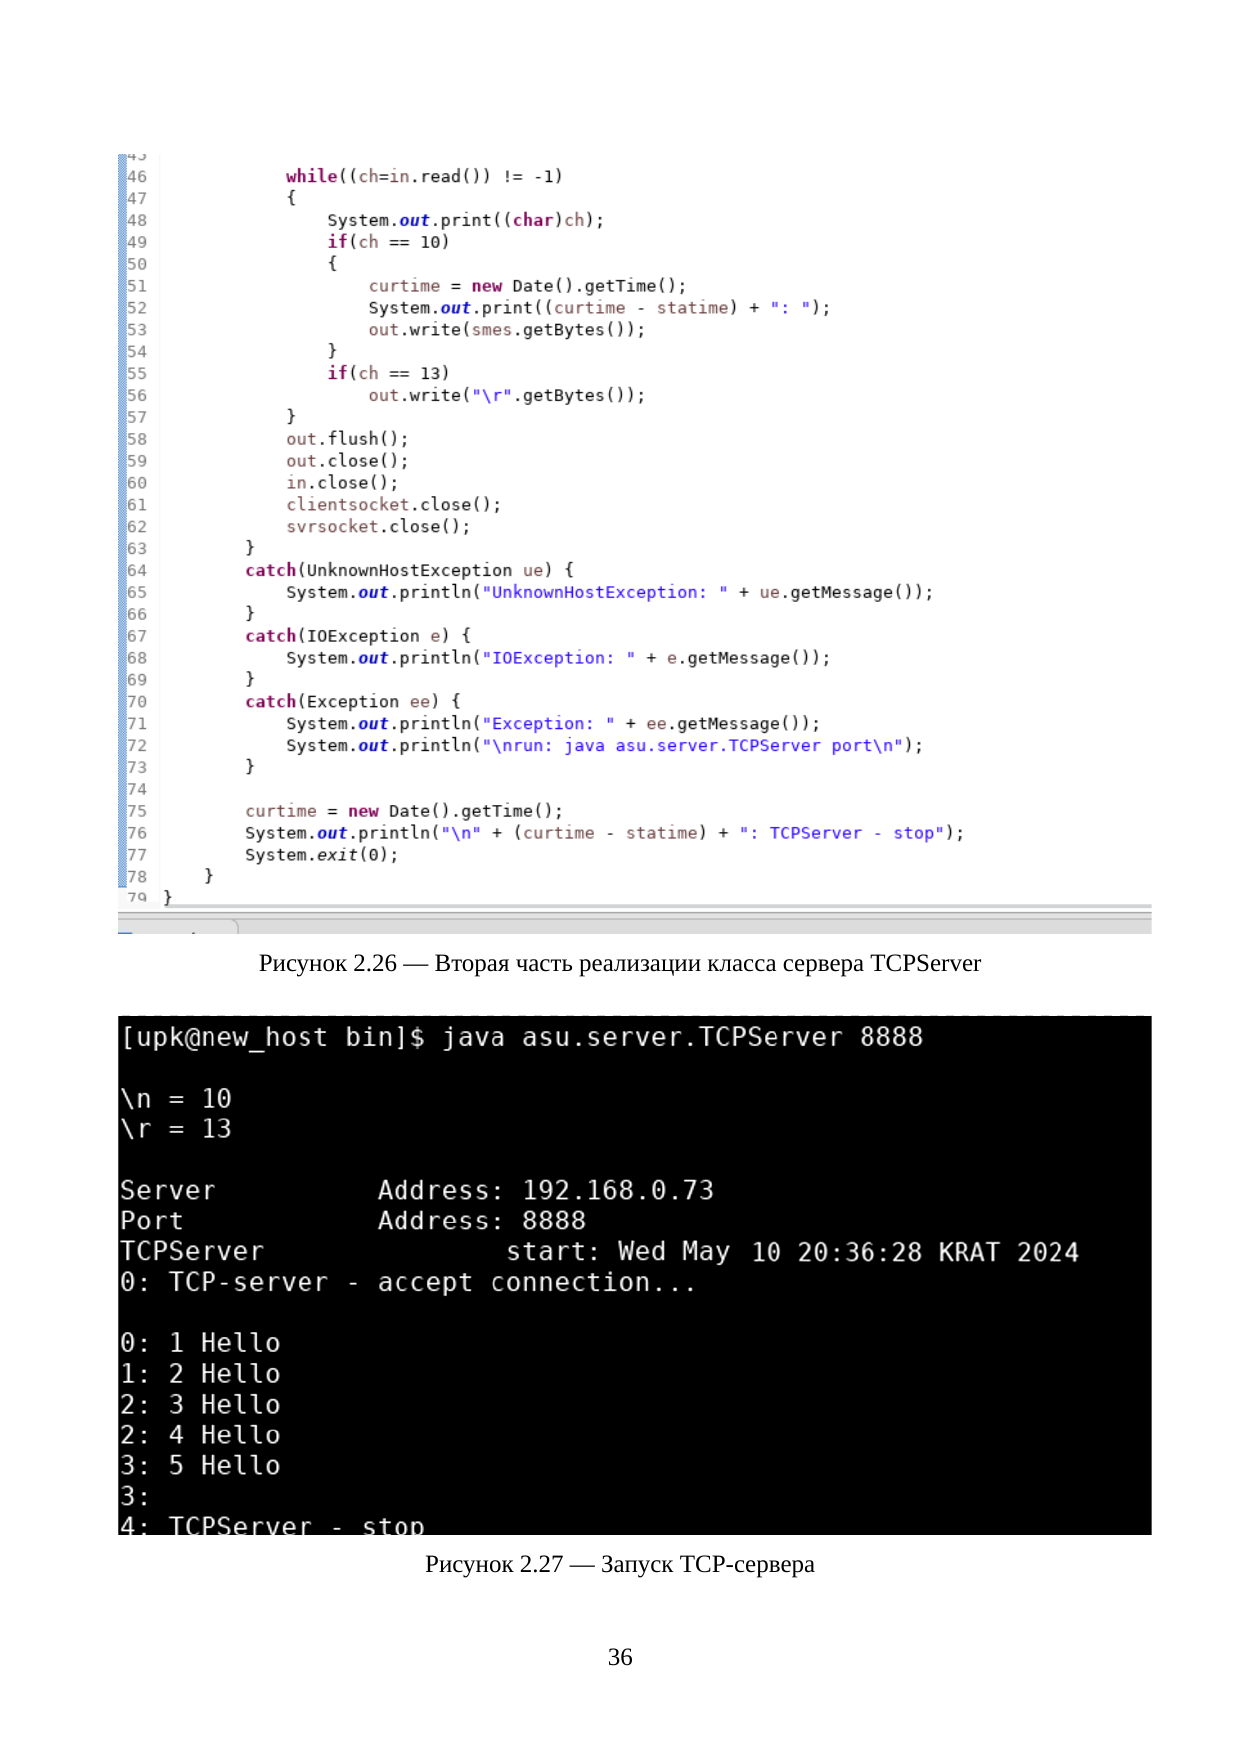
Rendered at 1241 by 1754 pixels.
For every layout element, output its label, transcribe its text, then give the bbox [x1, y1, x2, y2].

text Рисунок 2.26 — Вторая часть реализации класса сервера TCPServer [118, 934, 1122, 977]
text [118, 142, 1122, 154]
picture [118, 1015, 1152, 1535]
text Рисунок 2.27 — Запуск TCP-сервера [118, 1535, 1122, 1577]
picture [118, 154, 1152, 934]
